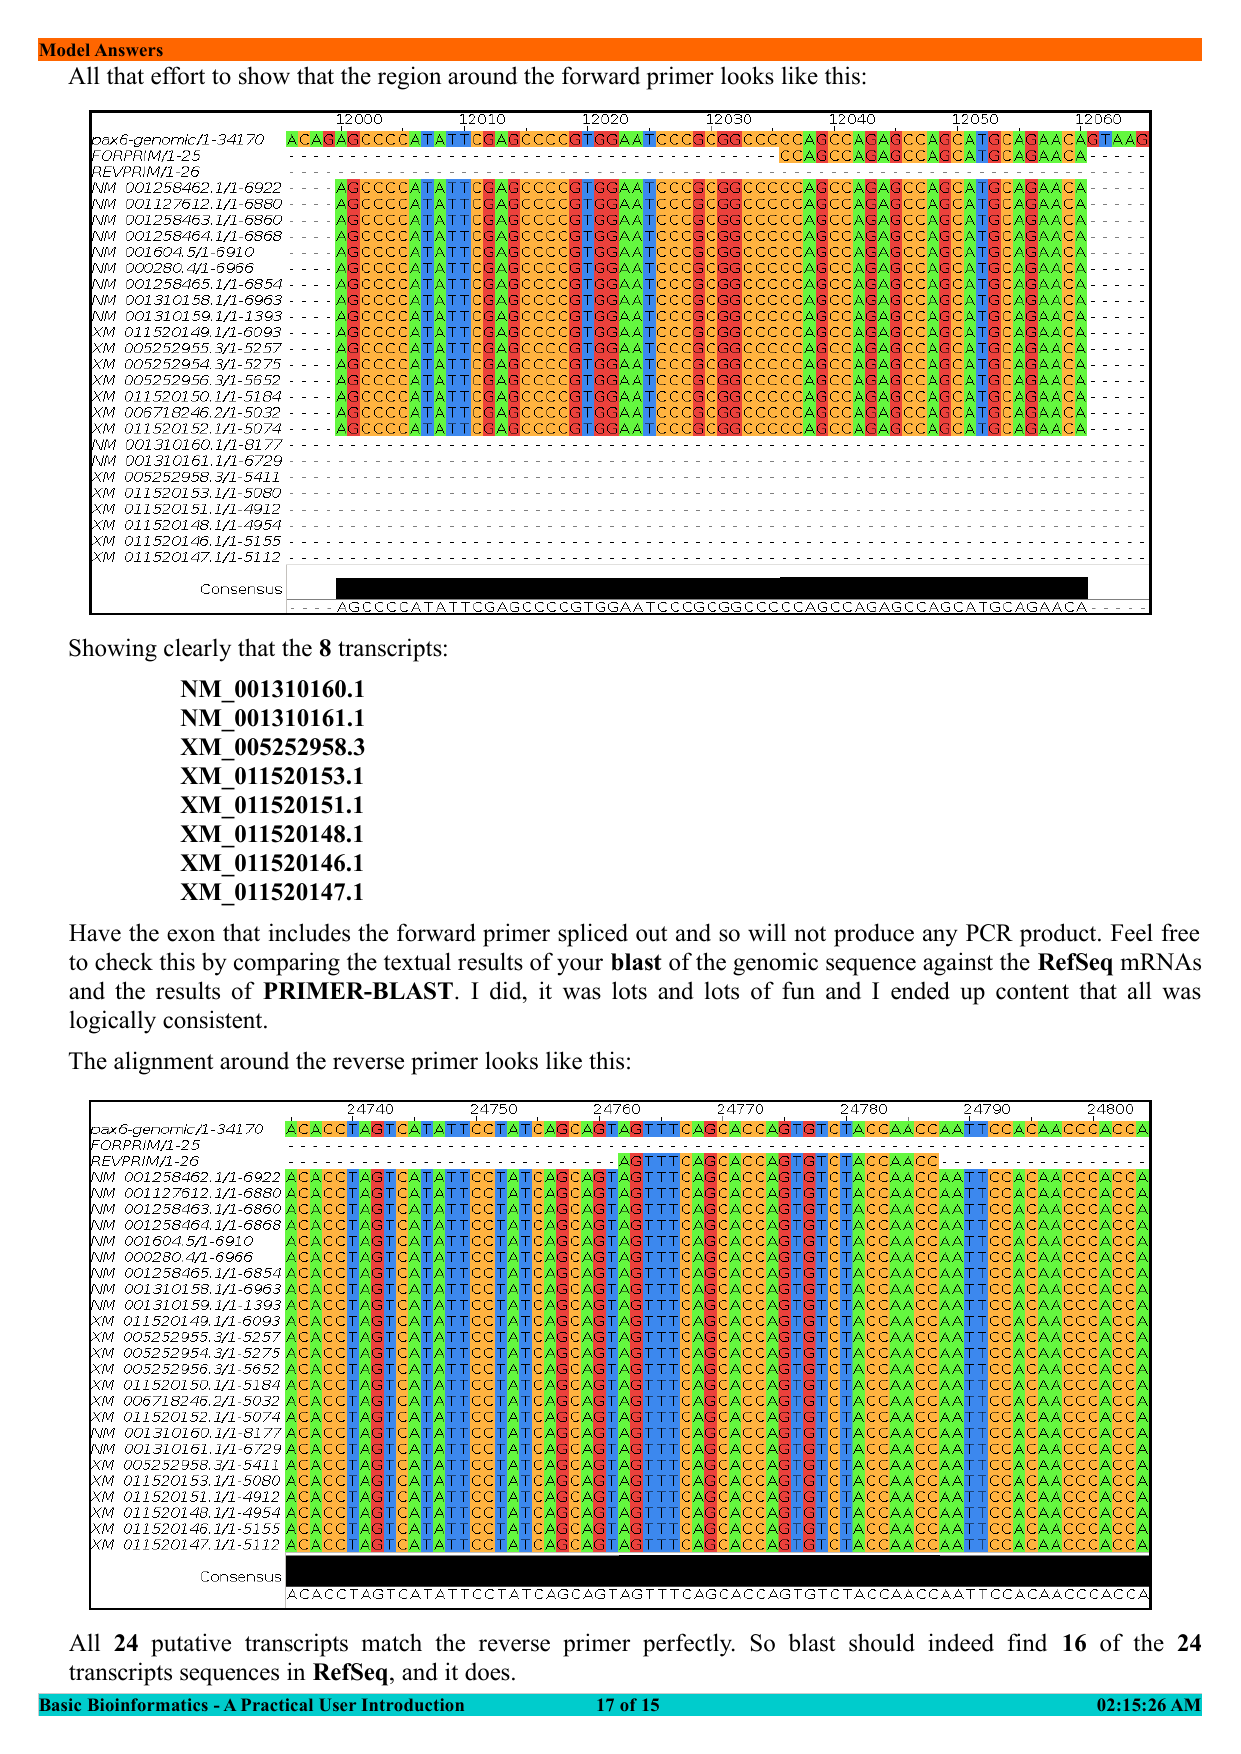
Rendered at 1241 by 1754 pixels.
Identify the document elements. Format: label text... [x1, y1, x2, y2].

text NM_001310161.1 [180, 703, 1202, 732]
text XM_011520148.1 [180, 819, 1202, 848]
text Have the exon that includes the forward primer spliced out and so will not produce any PCR product. Feel free to check this by comparing the textual results of your blast of the genomic sequence against the RefSeq mRNAs and the results of PRIMER-BLAST. I did, it was lots and lots of fun and I ended up content that all was logically consistent. [69, 918, 1202, 1034]
text XM_011520147.1 [180, 877, 1202, 906]
text NM_001310160.1 [180, 674, 1202, 703]
text XM_011520153.1 [180, 761, 1202, 790]
text XM_011520146.1 [180, 848, 1202, 877]
picture [91, 113, 1149, 613]
text Showing clearly that the 8 transcripts: [68, 101, 1202, 662]
picture [91, 1102, 1149, 1608]
text The alignment around the reverse primer looks like this: [68, 1046, 1202, 1075]
text XM_011520151.1 [180, 790, 1202, 819]
text XM_005252958.3 [180, 732, 1202, 761]
text All that effort to show that the region around the forward primer looks like this: [68, 61, 1202, 89]
text All 24 putative transcripts match the reverse primer perfectly. So blast should indeed find 16 of the 24 transcripts sequences in RefSeq, and it does. [69, 1111, 1202, 1686]
